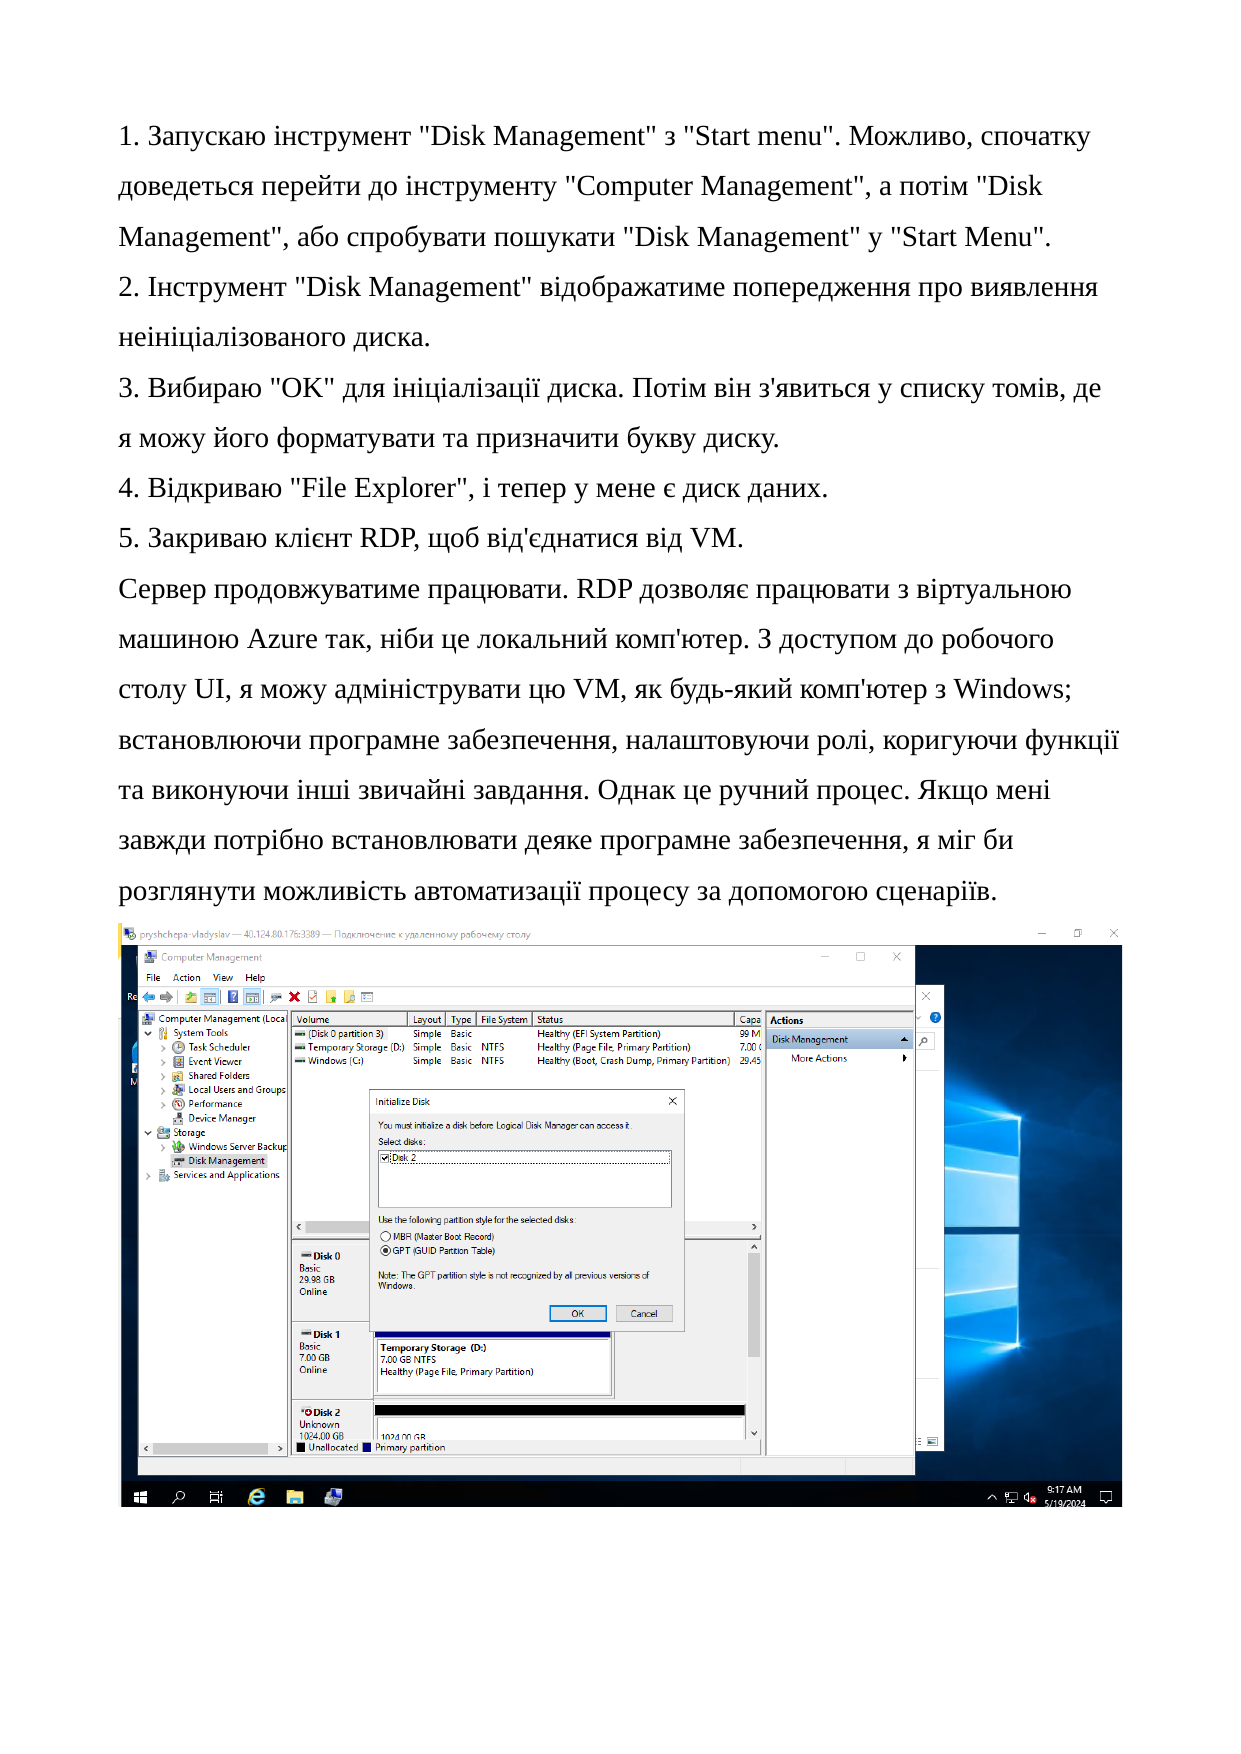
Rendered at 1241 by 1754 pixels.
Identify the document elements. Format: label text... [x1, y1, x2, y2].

text Сервер продовжуватиме працювати. RDP дозволяє працювати з віртуальною машиною Azure так, ніби це локальний комп'ютер. З доступом до робочого столу UI, я можу адмініструвати цю VM, як будь-який комп'ютер з Windows; встановлюючи програмне забезпечення, налаштовуючи ролі, коригуючи функції та виконуючи інші звичайні завдання. Однак це ручний процес. Якщо мені завжди потрібно встановлювати деяке програмне забезпечення, я міг би розглянути можливість автоматизації процесу за допомогою сценаріїв. [118, 571, 1122, 906]
text 4. Відкриваю "File Explorer", і тепер у мене є диск даних. [118, 470, 1122, 504]
text 5. Закриваю клієнт RDP, щоб від'єднатися від VM. [118, 521, 1122, 554]
text 3. Вибираю "OK" для ініціалізації диска. Потім він з'явиться у списку томів, де я можу його форматувати та призначити букву диску. [118, 370, 1122, 453]
picture [118, 923, 1123, 1507]
text 2. Інструмент "Disk Management" відображатиме попередження про виявлення неініціалізованого диска. [118, 269, 1122, 353]
text 1. Запускаю інструмент "Disk Management" з "Start menu". Можливо, спочатку доведеться перейти до інструменту "Computer Management", а потім "Disk Management", або спробувати пошукати "Disk Management" у "Start Menu". [118, 118, 1122, 252]
